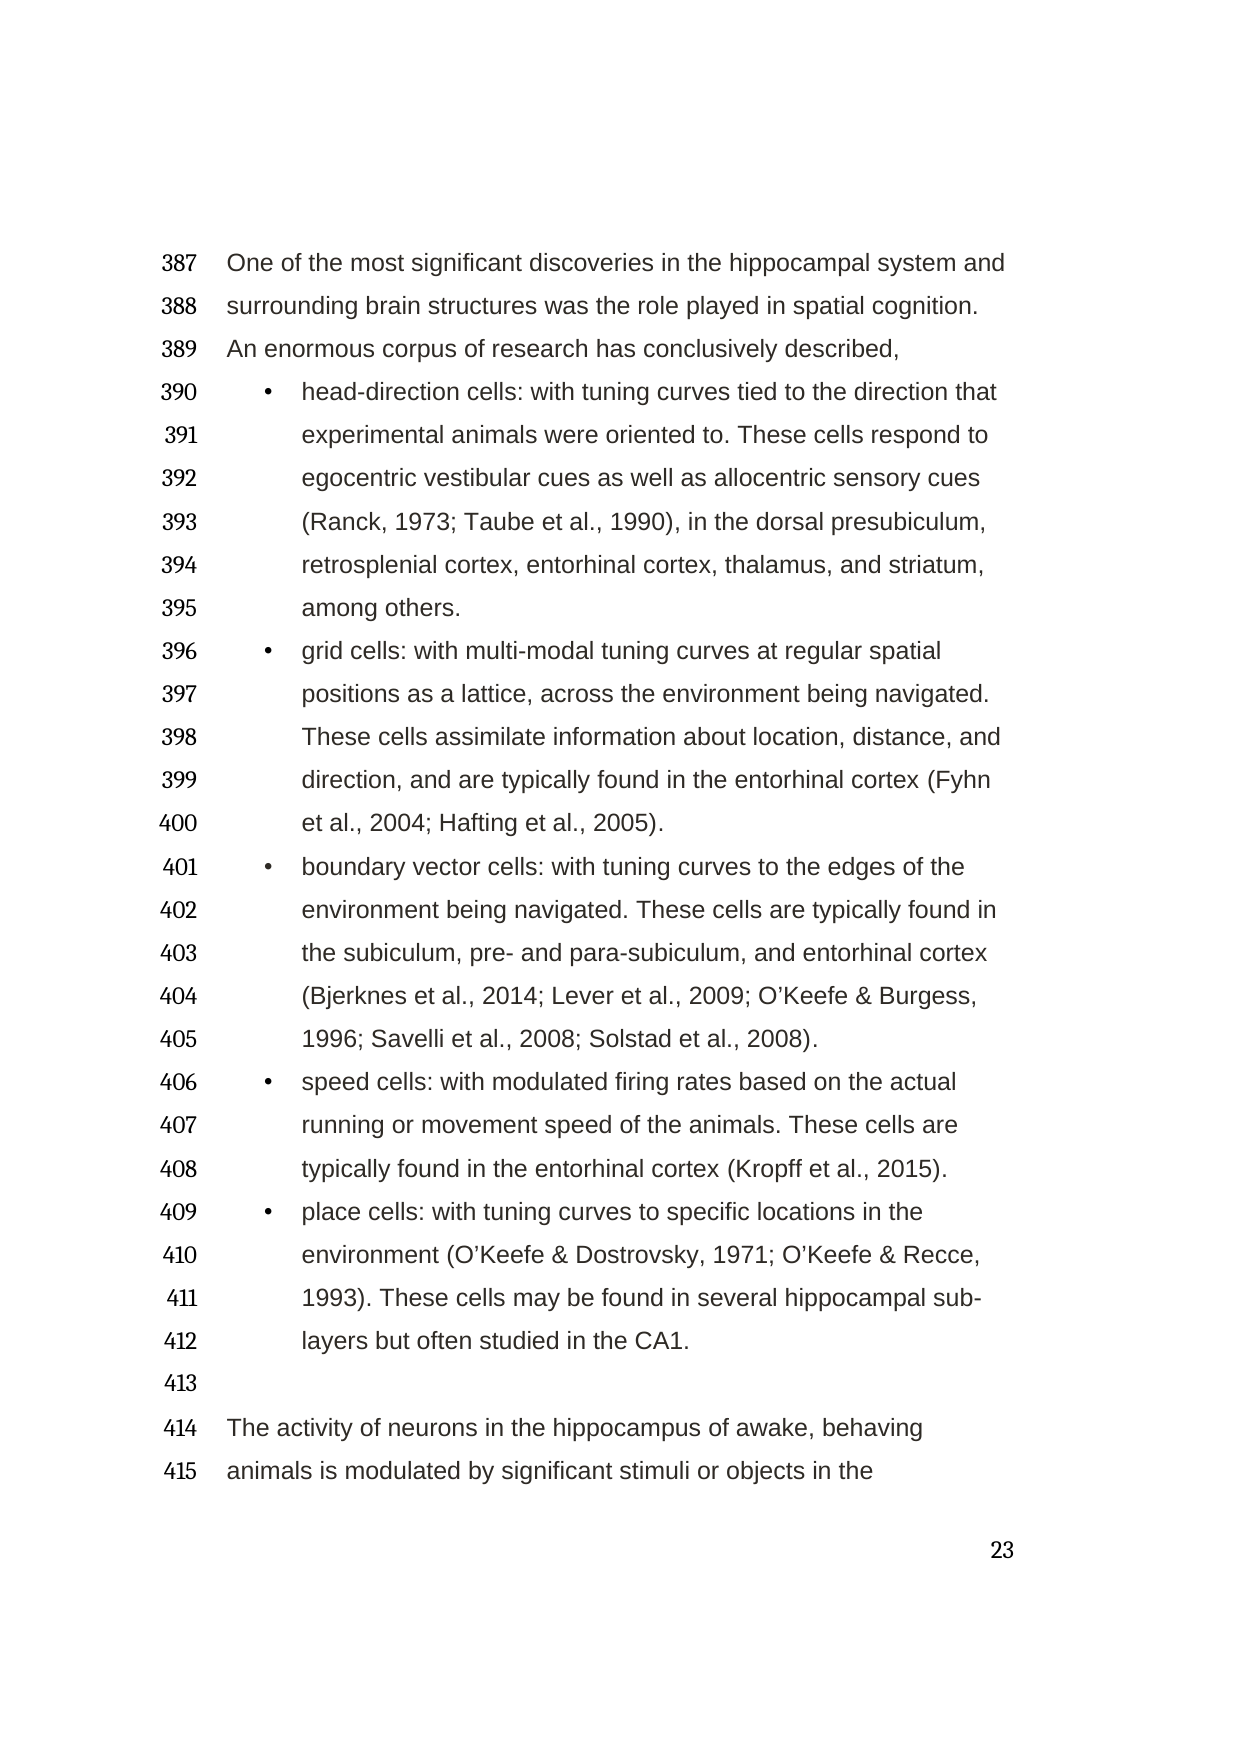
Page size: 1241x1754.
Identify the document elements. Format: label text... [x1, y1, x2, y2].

text One of the most significant discoveries in the hippocampal system and surrounding brain structures was the role played in spatial cognition. An enormous corpus of research has conclusively described, [226, 248, 1014, 363]
list boundary vector cells: with tuning curves to the edges of the environment being navigated. These cells are typically found in the subiculum, pre- and para-subiculum, and entorhinal cortex (Bjerknes et al., 2014; Lever et al., 2009; O’Keefe & Burgess, 1996; Savelli et al., 2008; Solstad et al., 2008)⁠. [264, 852, 1014, 1053]
text The activity of neurons in the hippocampus of awake, behaving animals is modulated by significant stimuli or objects in the [226, 1412, 1014, 1484]
list place cells: with tuning curves to specific locations in the environment (O’Keefe & Dostrovsky, 1971; O’Keefe & Recce, 1993)⁠. These cells may be found in several hippocampal sub-layers but often studied in the CA1. [264, 1197, 1014, 1355]
list grid cells: with multi-modal tuning curves at regular spatial positions as a lattice, across the environment being navigated. These cells assimilate information about location, distance, and direction, and are typically found in the entorhinal cortex (Fyhn et al., 2004; Hafting et al., 2005)⁠. [264, 636, 1014, 837]
list speed cells: with modulated firing rates based on the actual running or movement speed of the animals. These cells are typically found in the entorhinal cortex (Kropff et al., 2015)⁠. [264, 1067, 1014, 1182]
list head-direction cells: with tuning curves tied to the direction that experimental animals were oriented to. These cells respond to egocentric vestibular cues as well as allocentric sensory cues (Ranck, 1973; Taube et al., 1990)⁠, in the dorsal presubiculum, retrosplenial cortex, entorhinal cortex, thalamus, and striatum, among others. [264, 377, 1014, 621]
